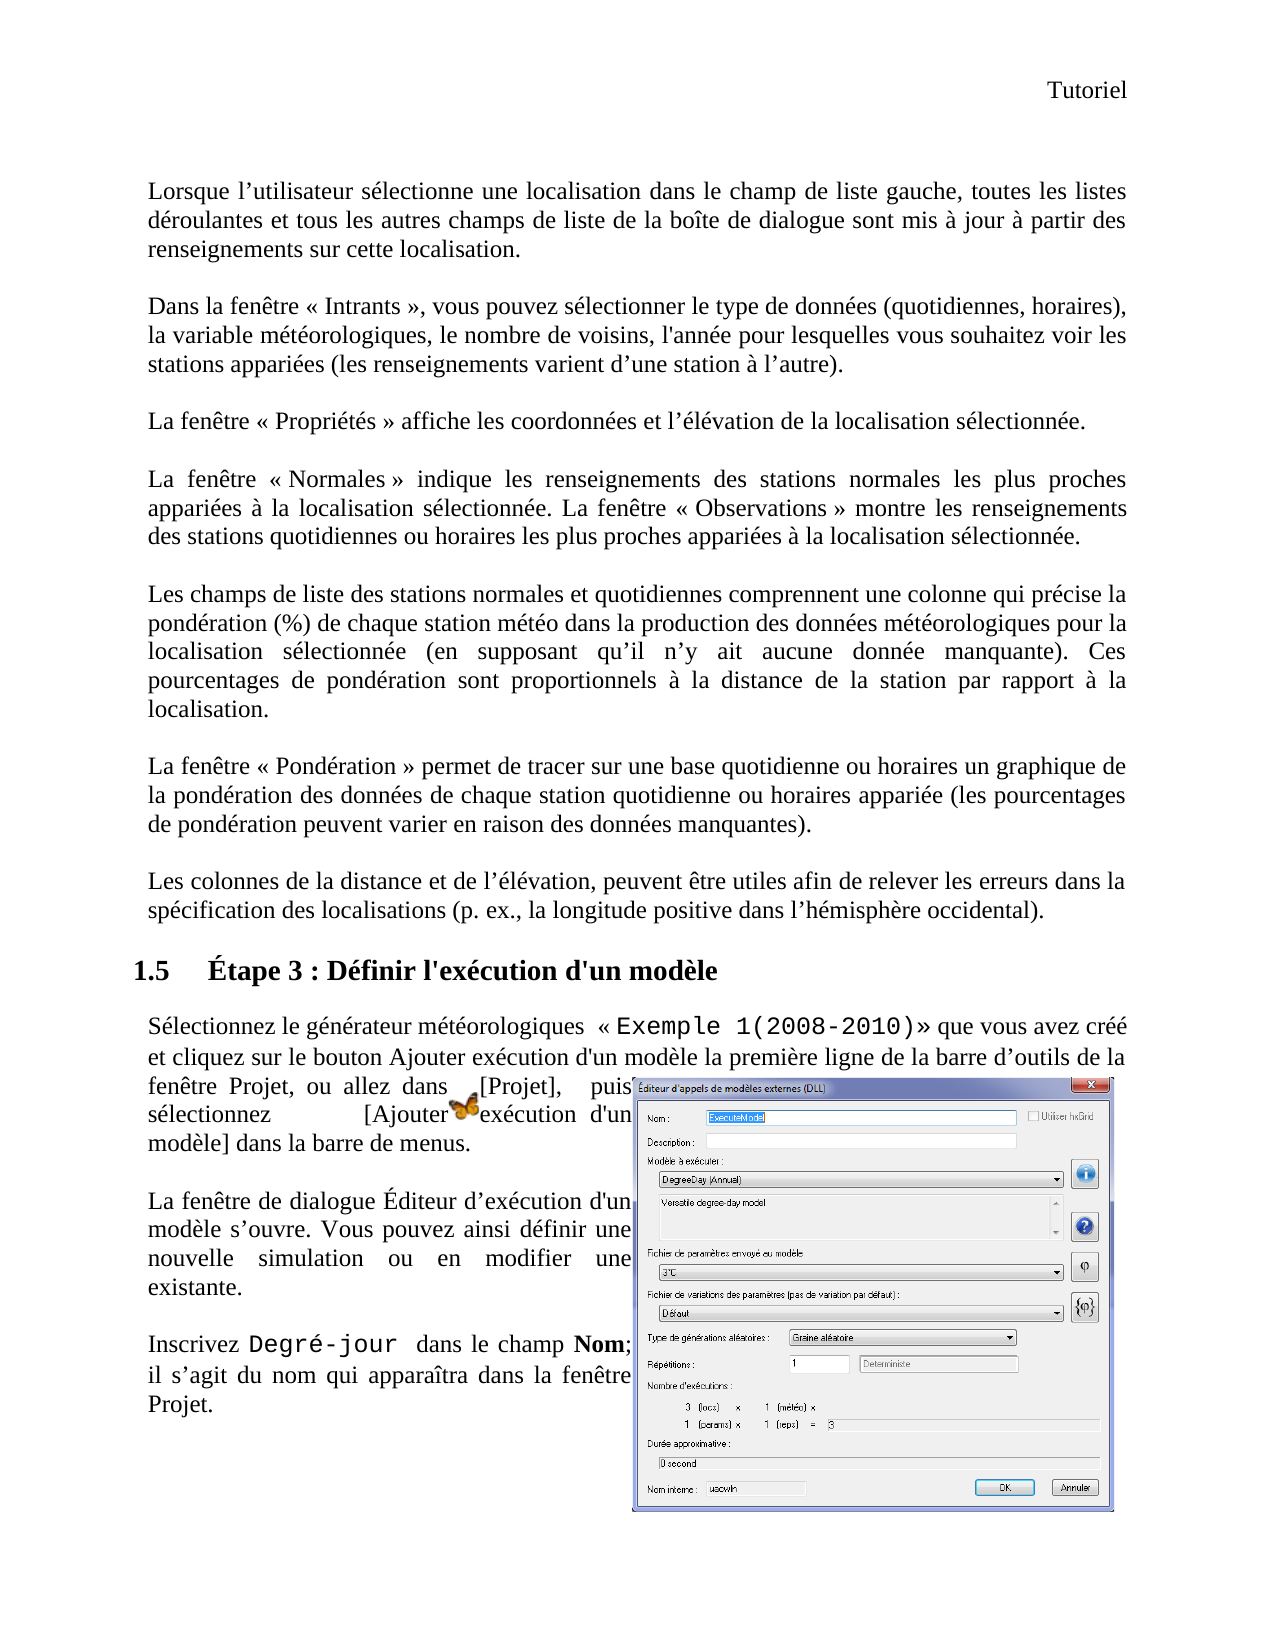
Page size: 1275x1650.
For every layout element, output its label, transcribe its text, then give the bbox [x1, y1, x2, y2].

text La fenêtre de dialogue Éditeur d’exécution d'un modèle s’ouvre. Vous pouvez ainsi définir une nouvelle simulation ou en modifier une existante. [148, 1186, 632, 1301]
picture [448, 1092, 480, 1124]
text Dans la fenêtre « Intrants », vous pouvez sélectionner le type de données (quotidiennes, horaires), la variable météorologiques, le nombre de voisins, l'année pour lesquelles vous souhaitez voir les stations appariées (les renseignements varient d’une station à l’autre). [148, 291, 1127, 378]
picture [632, 1077, 1115, 1512]
subtitle Étape 3 : Définir l'exécution d'un modèle [133, 953, 1127, 986]
text Sélectionnez le générateur météorologiques « Exemple 1(2008-2010)» que vous avez créé et cliquez sur le bouton Ajouter exécution d'un modèle la première ligne de la barre d’outils de la fenêtre Projet, ou allez dans [Projet], puis sélectionnez [Ajouter exécution d'un modèle] dans la barre de menus. [148, 1011, 1127, 1157]
text La fenêtre « Propriétés » affiche les coordonnées et l’élévation de la localisation sélectionnée. [148, 406, 1127, 435]
text Inscrivez Degré-jour dans le champ Nom; il s’agit du nom qui apparaîtra dans la fenêtre Projet. [148, 1329, 632, 1418]
text Les champs de liste des stations normales et quotidiennes comprennent une colonne qui précise la pondération (%) de chaque station météo dans la production des données météorologiques pour la localisation sélectionnée (en supposant qu’il n’y ait aucune donnée manquante). Ces pourcentages de pondération sont proportionnels à la distance de la station par rapport à la localisation. [148, 579, 1127, 723]
text La fenêtre « Pondération » permet de tracer sur une base quotidienne ou horaires un graphique de la pondération des données de chaque station quotidienne ou horaires appariée (les pourcentages de pondération peuvent varier en raison des données manquantes). [148, 751, 1127, 838]
text La fenêtre « Normales » indique les renseignements des stations normales les plus proches appariées à la localisation sélectionnée. La fenêtre « Observations » montre les renseignements des stations quotidiennes ou horaires les plus proches appariées à la localisation sélectionnée. [148, 464, 1127, 550]
text Les colonnes de la distance et de l’élévation, peuvent être utiles afin de relever les erreurs dans la spécification des localisations (p. ex., la longitude positive dans l’hémisphère occidental). [148, 866, 1127, 924]
text Lorsque l’utilisateur sélectionne une localisation dans le champ de liste gauche, toutes les listes déroulantes et tous les autres champs de liste de la boîte de dialogue sont mis à jour à partir des renseignements sur cette localisation. [148, 176, 1127, 263]
